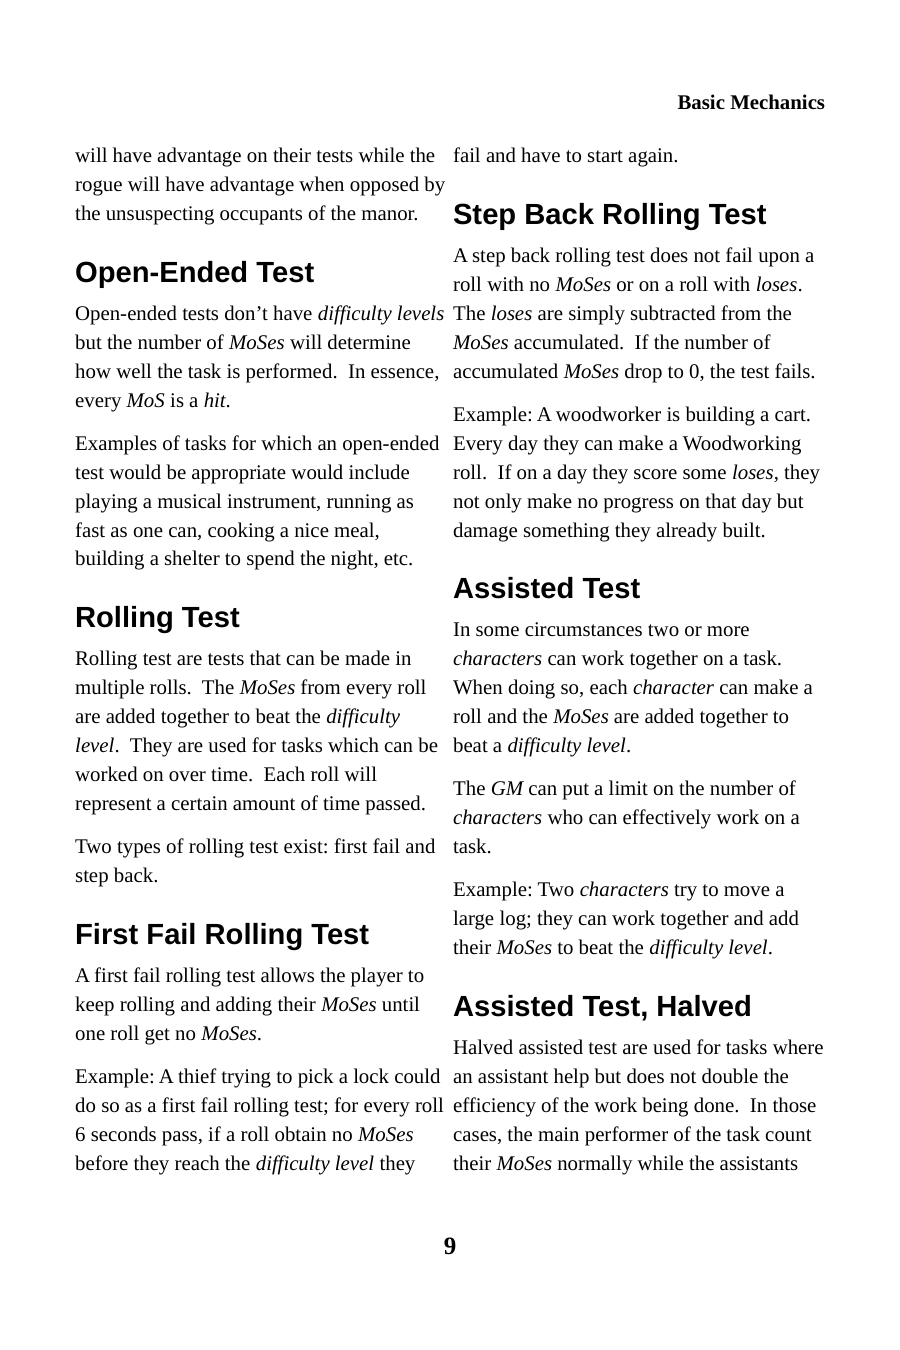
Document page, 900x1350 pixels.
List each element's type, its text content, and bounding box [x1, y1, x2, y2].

subtitle Rolling Test [75, 600, 447, 634]
subtitle Open-Ended Test [75, 255, 447, 288]
text Halved assisted test are used for tasks where an assistant help but does not double the efficiency of the work being done. In those cases, the main performer of the task count their MoSes normally while the assistants [453, 1035, 825, 1174]
text fail and have to start again. [453, 143, 825, 167]
subtitle Step Back Rolling Test [453, 197, 825, 231]
subtitle Assisted Test [453, 571, 825, 605]
text The GM can put a limit on the number of characters who can effectively work on a task. [453, 776, 825, 858]
subtitle First Fail Rolling Test [75, 917, 447, 950]
text Rolling test are tests that can be made in multiple rolls. The MoSes from every roll are added together to beat the difficulty level. They are used for tasks which can be worked on over time. Each roll will represent a certain amount of time passed. [75, 646, 447, 814]
text A first fail rolling test allows the player to keep rolling and adding their MoSes until one roll get no MoSes. [75, 963, 447, 1044]
text In some circumstances two or more characters can work together on a task. When doing so, each character can make a roll and the MoSes are added together to beat a difficulty level. [453, 617, 825, 757]
text Two types of rolling test exist: first fail and step back. [75, 834, 447, 887]
text Example: Two characters try to move a large log; they can work together and add their MoSes to beat the difficulty level. [453, 877, 825, 959]
text Example: A thief trying to pick a lock could do so as a first fail rolling test; for every roll 6 seconds pass, if a roll obtain no MoSes before they reach the difficulty level they [75, 1064, 447, 1174]
text Open-ended tests don’t have difficulty levels but the number of MoSes will determine how well the task is performed. In essence, every MoS is a hit. [75, 301, 447, 412]
text Examples of tasks for which an open-ended test would be appropriate would include playing a musical instrument, running as fast as one can, cooking a nice meal, building a shelter to spend the night, etc. [75, 431, 447, 570]
text Example: A woodworker is building a cart. Every day they can make a Woodworking roll. If on a day they score some loses, they not only make no progress on that day but damage something they already built. [453, 402, 825, 542]
text A step back rolling test does not fail upon a roll with no MoSes or on a roll with loses. The loses are simply subtracted from the MoSes accumulated. If the number of accumulated MoSes drop to 0, the test fails. [453, 243, 825, 383]
text will have advantage on their tests while the rogue will have advantage when opposed by the unsuspecting occupants of the manor. [75, 143, 447, 225]
subtitle Assisted Test, Halved [453, 989, 825, 1022]
